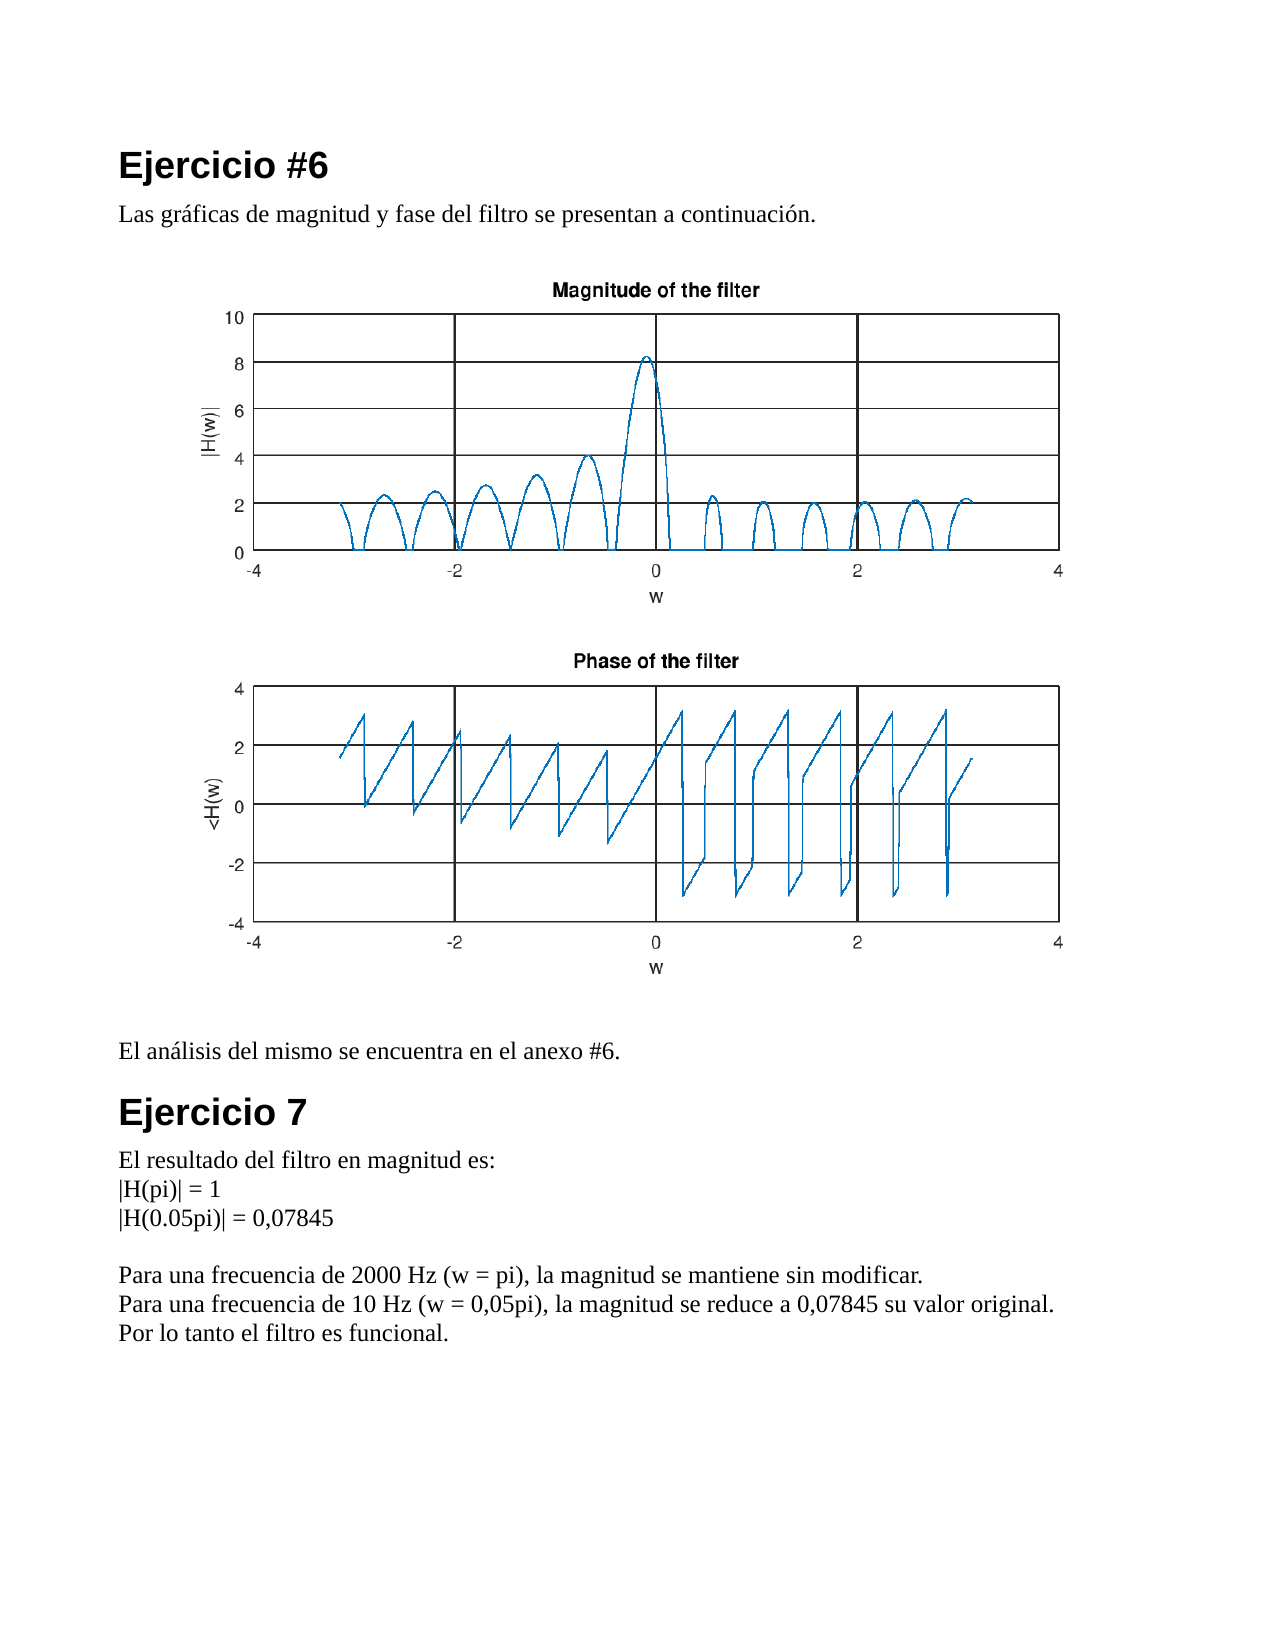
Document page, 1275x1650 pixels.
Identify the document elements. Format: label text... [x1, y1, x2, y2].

text El análisis del mismo se encuentra en el anexo #6. [118, 1036, 1157, 1064]
text Por lo tanto el filtro es funcional. [118, 1318, 1157, 1347]
text |H(pi)| = 1 [118, 1174, 1157, 1203]
text El resultado del filtro en magnitud es: [118, 1146, 1157, 1174]
picture [118, 228, 1157, 1007]
text Las gráficas de magnitud y fase del filtro se presentan a continuación. [118, 199, 1157, 228]
text Para una frecuencia de 10 Hz (w = 0,05pi), la magnitud se reduce a 0,07845 su valor original. [118, 1289, 1157, 1318]
text |H(0.05pi)| = 0,07845 [118, 1203, 1157, 1232]
subtitle Ejercicio #6 [118, 143, 1157, 187]
text Para una frecuencia de 2000 Hz (w = pi), la magnitud se mantiene sin modificar. [118, 1261, 1157, 1289]
subtitle Ejercicio 7 [118, 1089, 1157, 1133]
